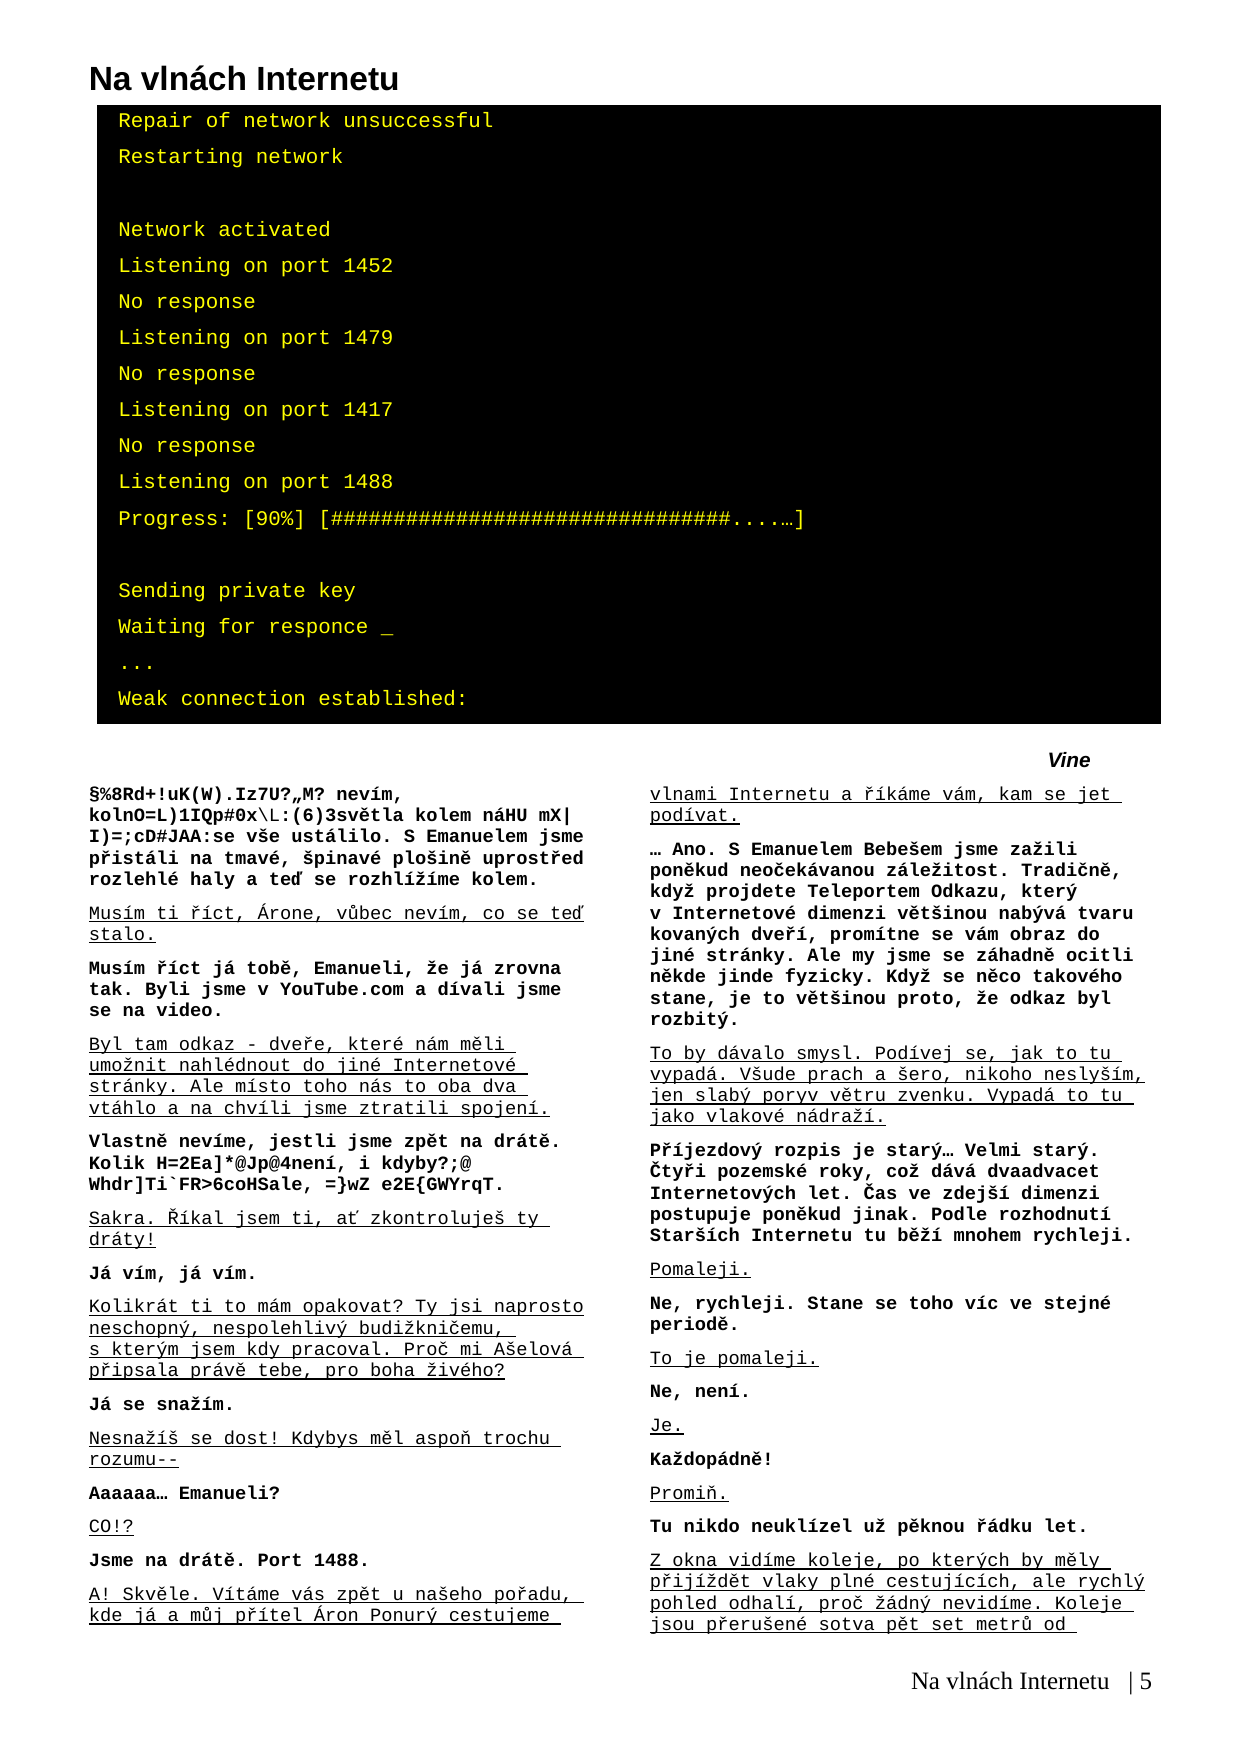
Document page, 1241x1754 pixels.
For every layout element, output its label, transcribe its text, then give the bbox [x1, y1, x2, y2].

text Já se snažím. [88, 1395, 591, 1416]
text CO!? [88, 1517, 591, 1538]
text §%8Rd+!uK(W).Iz7U?„M? nevím, kolnO=L)1IQp#0x\L:(6)3světla kolem náHU mX|I)=;cD#JAA:se vše ustálilo. S Emanuelem jsme přistáli na tmavé, špinavé plošině uprostřed rozlehlé haly a teď se rozhlížíme kolem. [88, 785, 591, 891]
text Weak connection established: [118, 724, 1152, 736]
text Je. [649, 1416, 1152, 1437]
text Kolikrát ti to mám opakovat? Ty jsi naprosto neschopný, nespolehlivý budižkničemu, s kterým jsem kdy pracoval. Proč mi Ašelová připsala právě tebe, pro boha živého? [88, 1297, 591, 1382]
text Ne, rychleji. Stane se toho víc ve stejné periodě. [649, 1293, 1152, 1336]
text To by dávalo smysl. Podívej se, jak to tu vypadá. Všude prach a šero, nikoho neslyším, jen slabý poryv větru zvenku. Vypadá to tu jako vlakové nádraží. [649, 1043, 1152, 1128]
text To je pomaleji. [649, 1348, 1152, 1370]
text Tu nikdo neuklízel už pěknou řádku let. [649, 1517, 1152, 1538]
text Pomaleji. [649, 1260, 1152, 1281]
text Příjezdový rozpis je starý… Velmi starý. Čtyři pozemské roky, což dává dvaadvacet Internetových let. Čas ve zdejší dimenzi postupuje poněkud jinak. Podle rozhodnutí Starších Internetu tu běží mnohem rychleji. [649, 1141, 1152, 1247]
text Každopádně! [649, 1450, 1152, 1471]
subtitle Na vlnách Internetu [88, 59, 1152, 98]
text Já vím, já vím. [88, 1263, 591, 1285]
text Byl tam odkaz - dveře, které nám měli umožnit nahlédnout do jiné Internetové stránky. Ale místo toho nás to oba dva vtáhlo a na chvíli jsme ztratili spojení. [88, 1035, 591, 1120]
text Vlastně nevíme, jestli jsme zpět na drátě. Kolik H=2Ea]*@Jp@4není, i kdyby?;@ Whdr]Ti`FR>6coHSale, =}wZ e2E{GWYrqT. [88, 1132, 591, 1196]
subtitle Vine [88, 748, 1152, 772]
text … Ano. S Emanuelem Bebešem jsme zažili poněkud neočekávanou záležitost. Tradičně, když projdete Teleportem Odkazu, který v Internetové dimenzi většinou nabývá tvaru kovaných dveří, promítne se vám obraz do jiné stránky. Ale my jsme se záhadně ocitli někde jinde fyzicky. Když se něco takového stane, je to většinou proto, že odkaz byl rozbitý. [649, 840, 1152, 1031]
text Sakra. Říkal jsem ti, ať zkontroluješ ty dráty! [88, 1208, 591, 1251]
text Ne, není. [649, 1382, 1152, 1403]
text vlnami Internetu a říkáme vám, kam se jet podívat. [649, 785, 1152, 827]
text Z okna vidíme koleje, po kterých by měly přijíždět vlaky plné cestujících, ale rychlý pohled odhalí, proč žádný nevidíme. Koleje jsou přerušené sotva pět set metrů od [649, 1551, 1152, 1636]
text A! Skvěle. Vítáme vás zpět u našeho pořadu, kde já a můj přítel Áron Ponurý cestujeme [88, 1585, 591, 1627]
text Musím říct já tobě, Emanueli, že já zrovna tak. Byli jsme v YouTube.com a dívali jsme se na video. [88, 958, 591, 1022]
text Promiň. [649, 1483, 1152, 1505]
text Jsme na drátě. Port 1488. [88, 1551, 591, 1572]
text Aaaaaa… Emanueli? [88, 1483, 591, 1505]
text Nesnažíš se dost! Kdybys měl aspoň trochu rozumu-- [88, 1428, 591, 1471]
text Musím ti říct, Árone, vůbec nevím, co se teď stalo. [88, 903, 591, 946]
